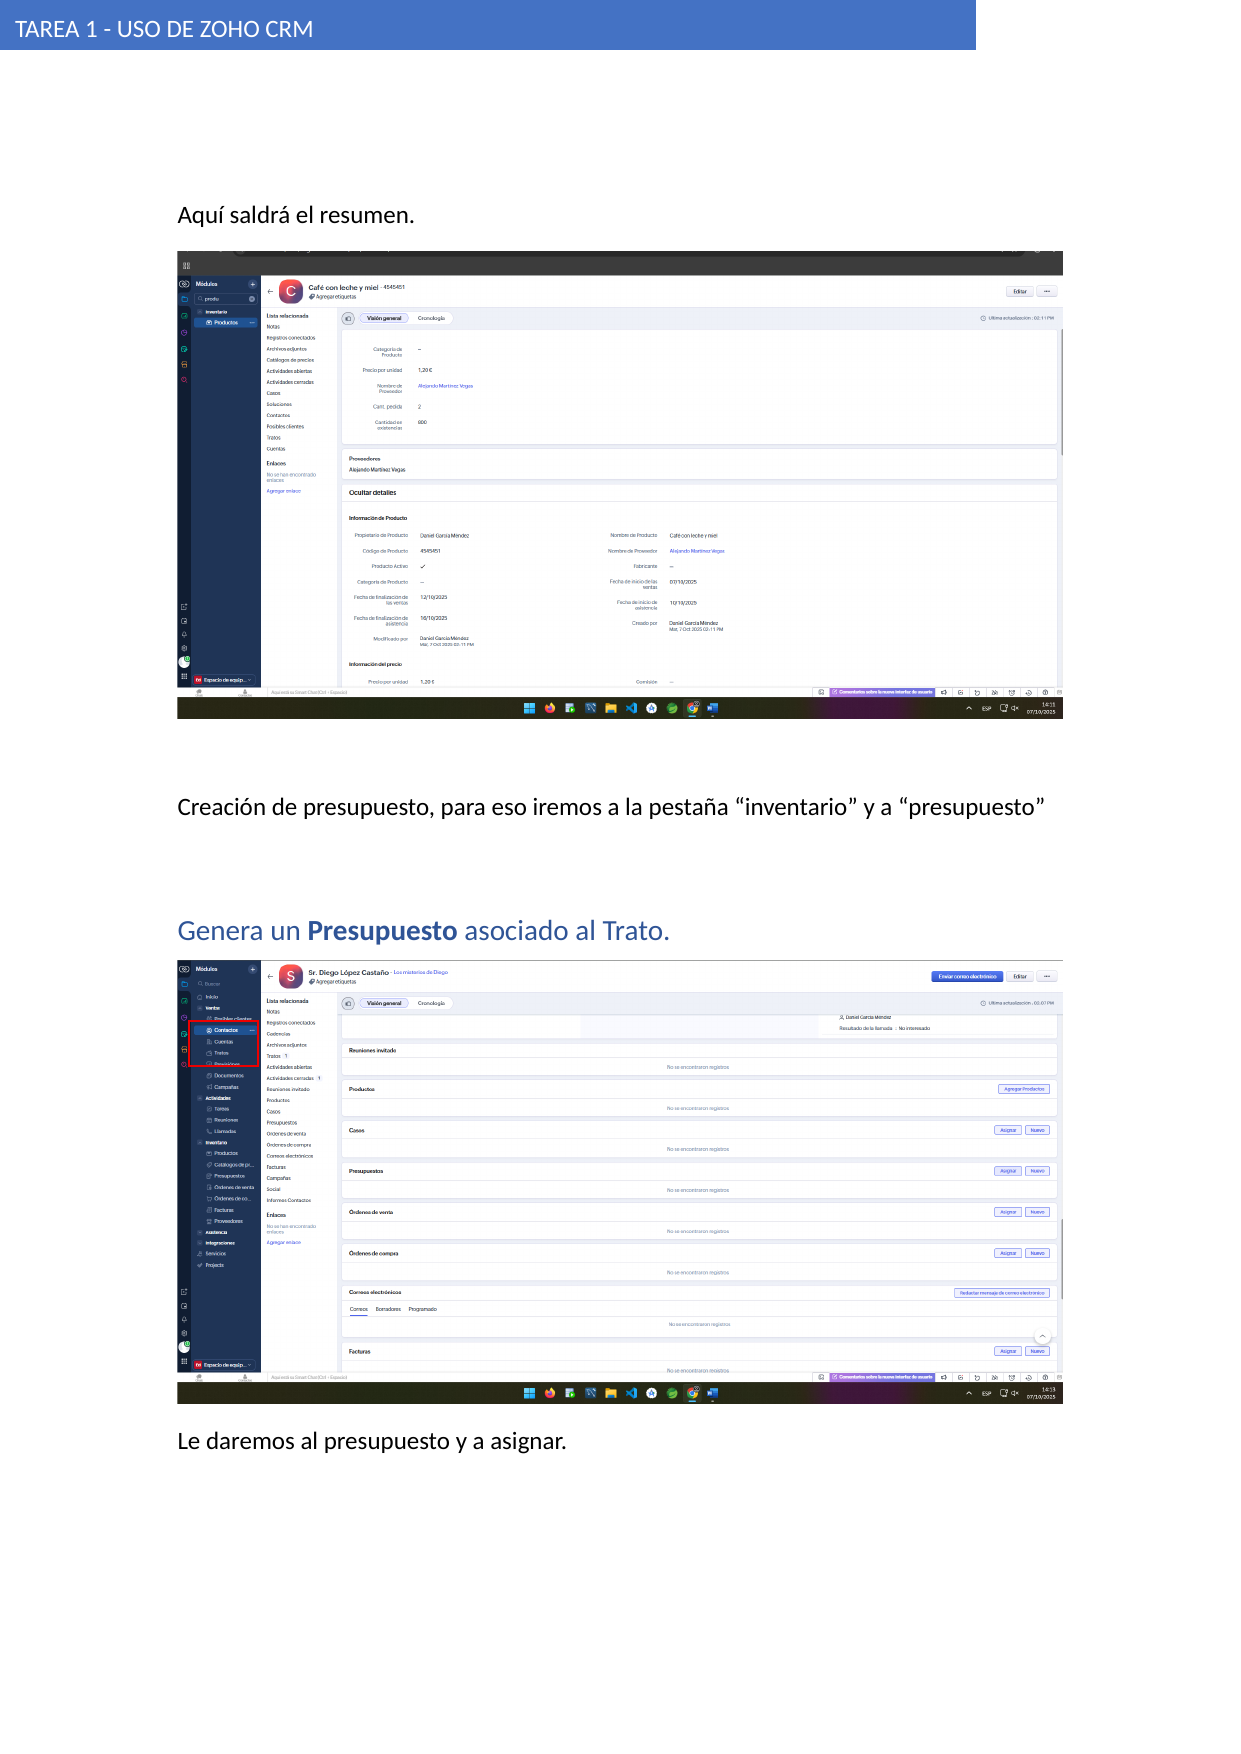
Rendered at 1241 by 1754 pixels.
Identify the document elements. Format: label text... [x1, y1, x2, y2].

subtitle Genera un Presupuesto asociado al Trato. [177, 912, 1063, 947]
text Le daremos al presupuesto y a asignar. [177, 1425, 1063, 1455]
text Creación de presupuesto, para eso iremos a la pestaña “inventario” y a “presupuesto” [177, 792, 1063, 822]
text Aquí saldrá el resumen. [177, 199, 1063, 230]
